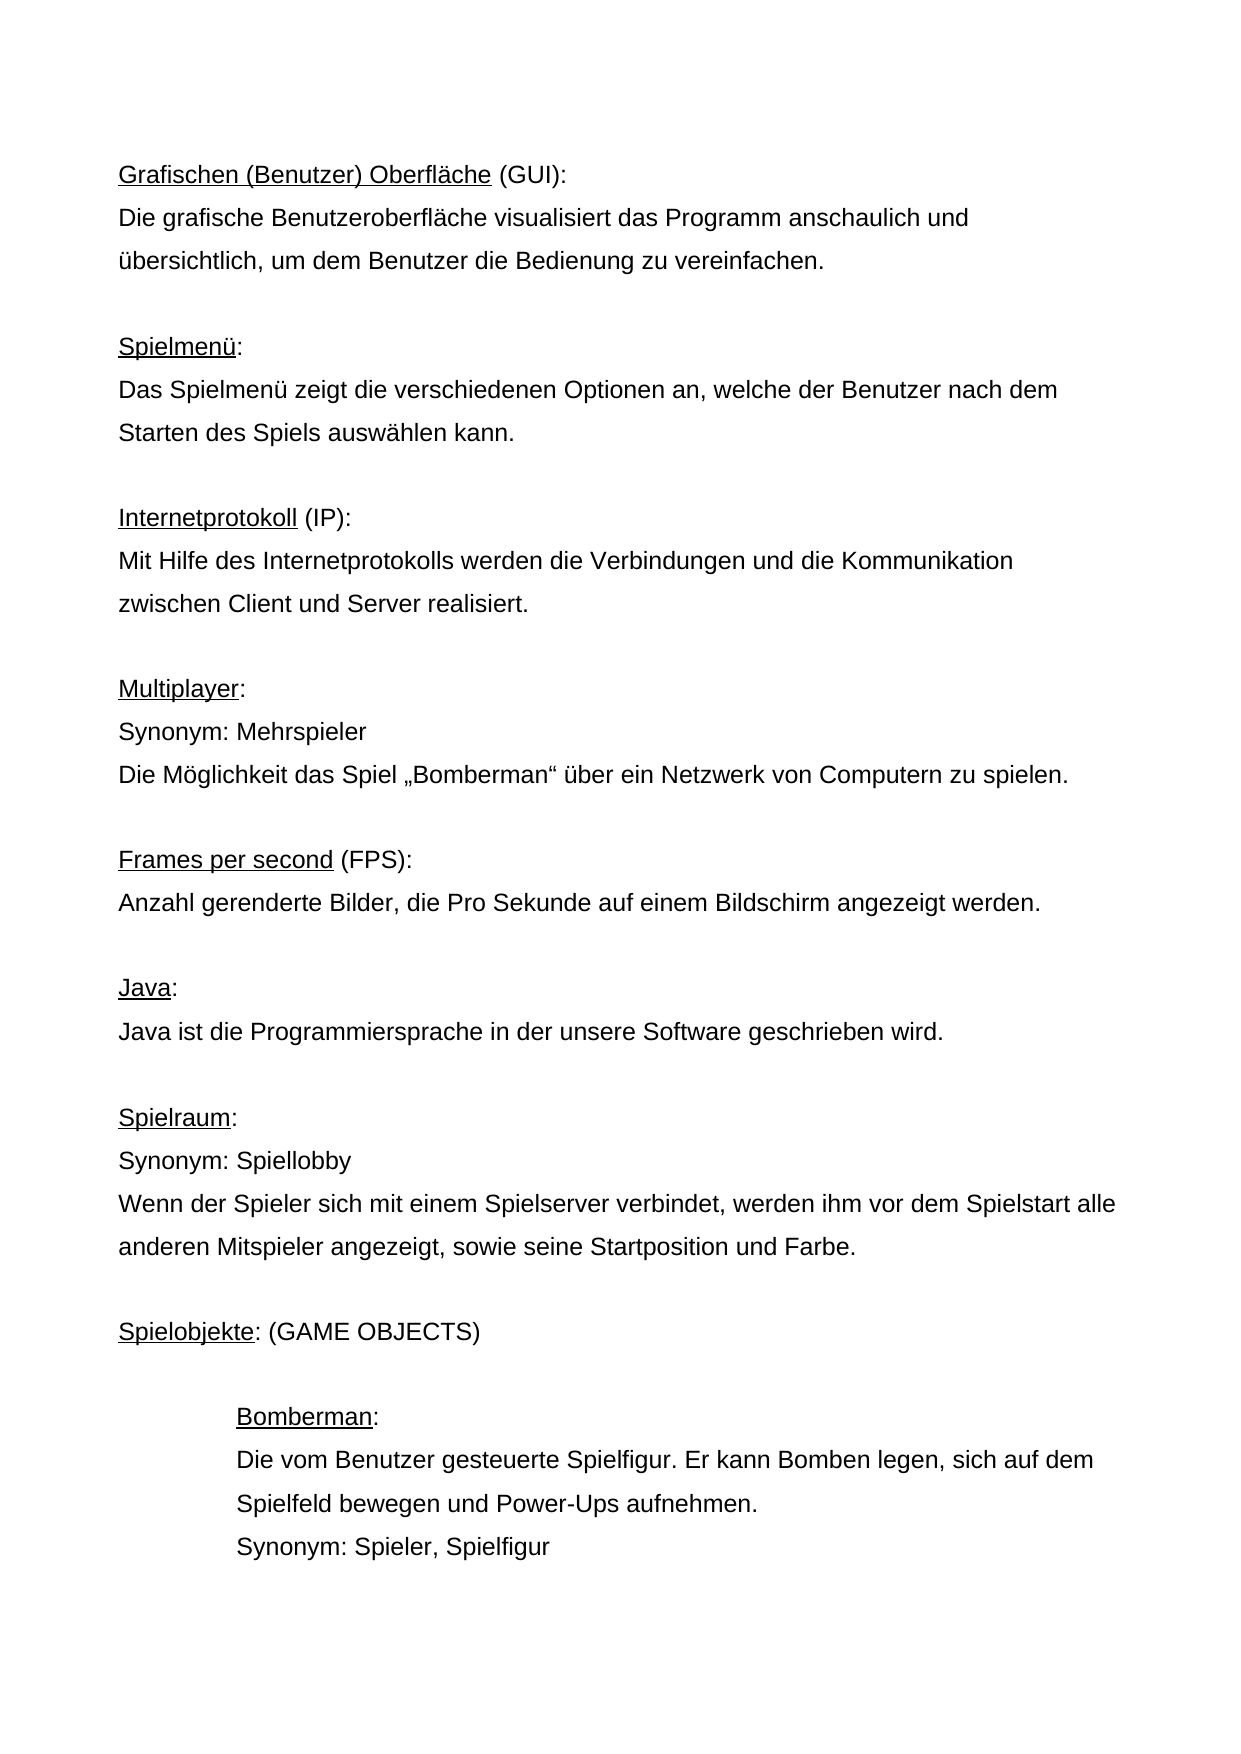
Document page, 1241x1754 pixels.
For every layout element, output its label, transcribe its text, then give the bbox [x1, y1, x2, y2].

text Spielobjekte: (GAME OBJECTS) [118, 1317, 1122, 1346]
text Die Möglichkeit das Spiel „Bomberman“ über ein Netzwerk von Computern zu spielen. [118, 760, 1122, 789]
text Frames per second (FPS): Anzahl gerenderte Bilder, die Pro Sekunde auf einem Bildschirm angezeigt werden. [118, 845, 1122, 917]
text Grafischen (Benutzer) Oberfläche (GUI): Die grafische Benutzeroberfläche visualisiert das Programm anschaulich und übersichtlich, um dem Benutzer die Bedienung zu vereinfachen. [118, 160, 1122, 275]
text Synonym: Spieler, Spielfigur [118, 1532, 1122, 1560]
text Internetprotokoll (IP): Mit Hilfe des Internetprotokolls werden die Verbindungen und die Kommunikation zwischen Client und Server realisiert. [118, 503, 1122, 660]
text Spielraum: [118, 1103, 1122, 1131]
text Spielmenü: Das Spielmenü zeigt die verschiedenen Optionen an, welche der Benutzer nach dem Starten des Spiels auswählen kann. [118, 331, 1122, 446]
text Wenn der Spieler sich mit einem Spielserver verbindet, werden ihm vor dem Spielstart alle anderen Mitspieler angezeigt, sowie seine Startposition und Farbe. [118, 1189, 1122, 1261]
text Synonym: Mehrspieler [118, 717, 1122, 746]
text Synonym: Spiellobby [118, 1146, 1122, 1174]
text Bomberman: Die vom Benutzer gesteuerte Spielfigur. Er kann Bomben legen, sich auf dem Spielfeld bewegen und Power-Ups aufnehmen. [118, 1402, 1122, 1517]
text Multiplayer: [118, 674, 1122, 702]
text Java: Java ist die Programmiersprache in der unsere Software geschrieben wird. [118, 973, 1122, 1045]
